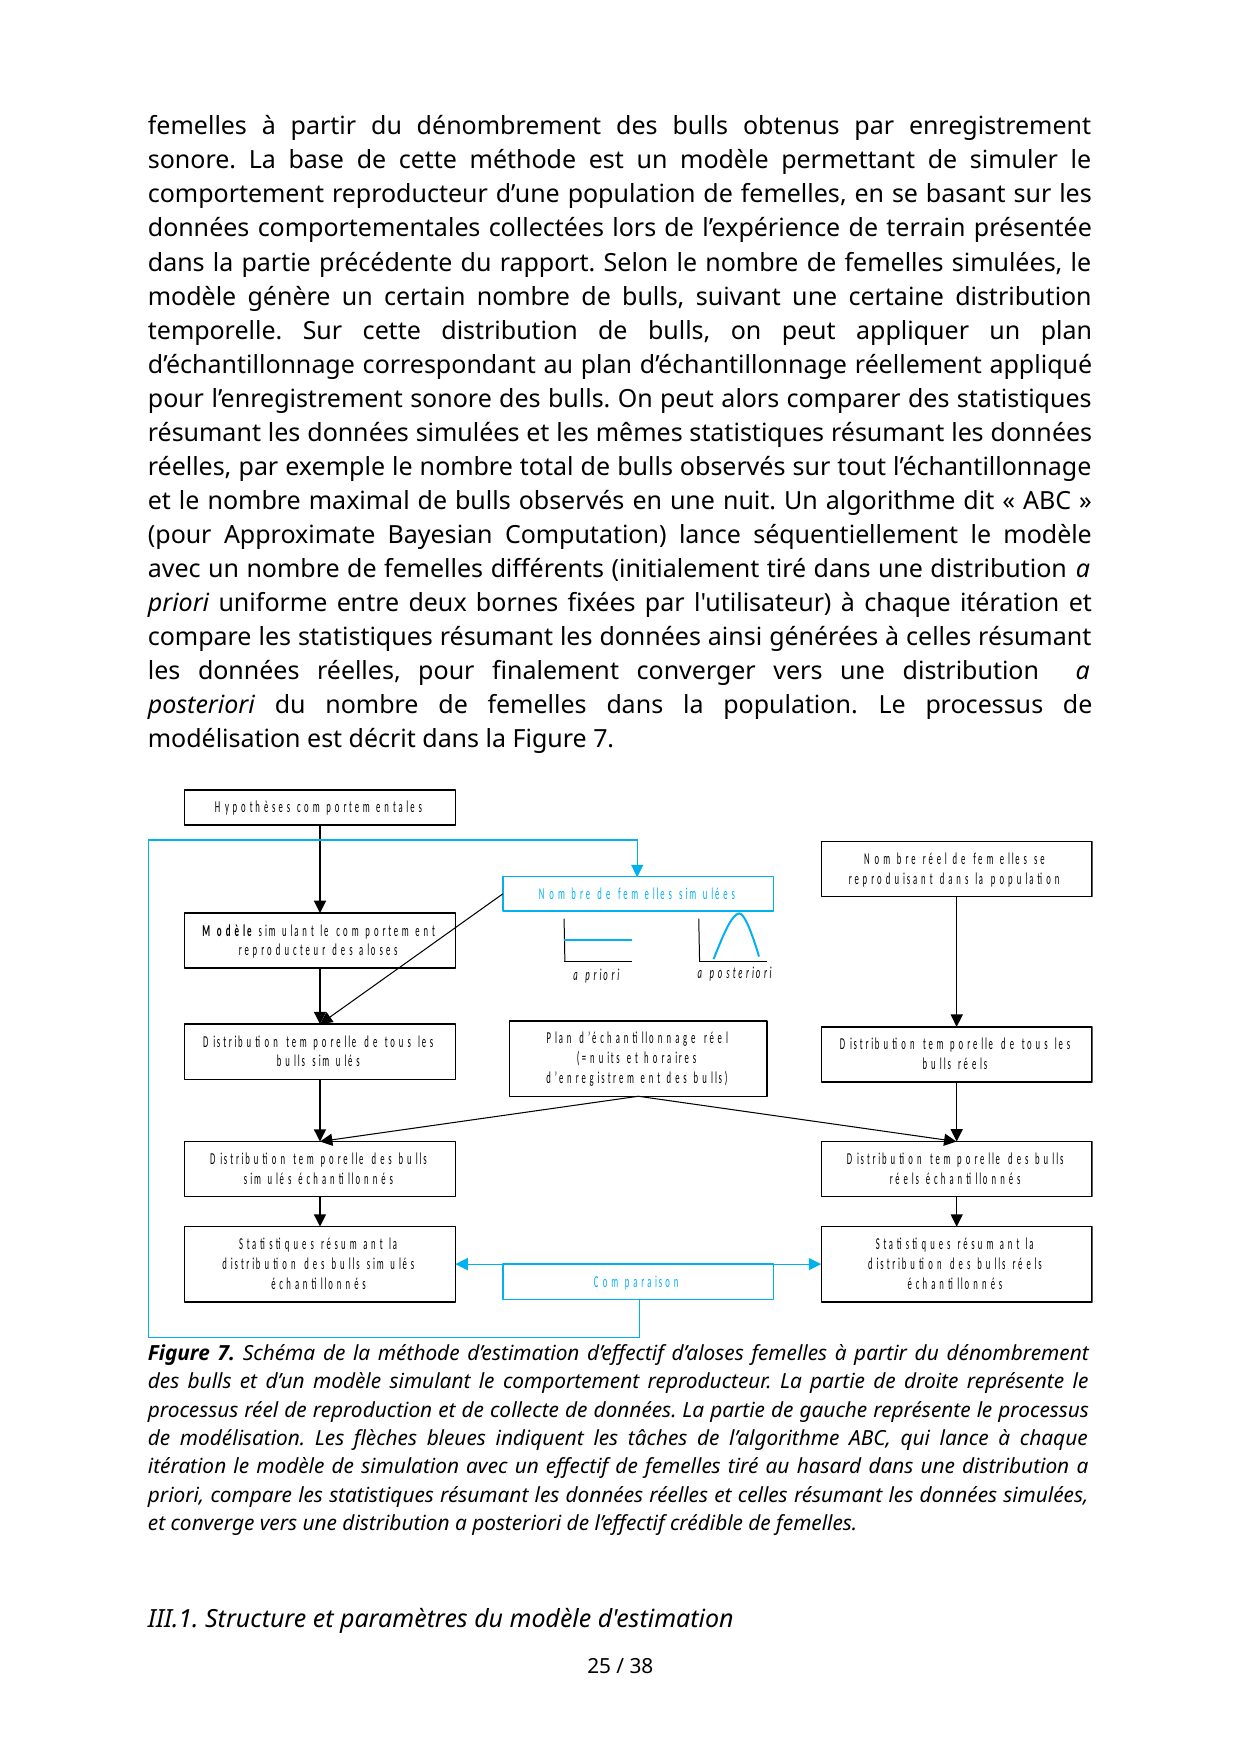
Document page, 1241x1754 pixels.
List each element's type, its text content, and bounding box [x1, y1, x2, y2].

text Figure 7. Schéma de la méthode d’estimation d’effectif d’aloses femelles à partir du dénombrement des bulls et d’un modèle simulant le comportement reproducteur. La partie de droite représente le processus réel de reproduction et de collecte de données. La partie de gauche représente le processus de modélisation. Les flèches bleues indiquent les tâches de l’algorithme ABC, qui lance à chaque itération le modèle de simulation avec un effectif de femelles tiré au hasard dans une distribution a priori, compare les statistiques résumant les données réelles et celles résumant les données simulées, et converge vers une distribution a posteriori de l’effectif crédible de femelles. [185, 914, 455, 967]
picture [593, 1276, 597, 1287]
text Figure 7. Schéma de la méthode d’estimation d’effectif d’aloses femelles à partir du dénombrement des bulls et d’un modèle simulant le comportement reproducteur. La partie de droite représente le processus réel de reproduction et de collecte de données. La partie de gauche représente le processus de modélisation. Les flèches bleues indiquent les tâches de l’algorithme ABC, qui lance à chaque itération le modèle de simulation avec un effectif de femelles tiré au hasard dans une distribution a priori, compare les statistiques résumant les données réelles et celles résumant les données simulées, et converge vers une distribution a posteriori de l’effectif crédible de femelles. [149, 841, 639, 1337]
text Figure 7. Schéma de la méthode d’estimation d’effectif d’aloses femelles à partir du dénombrement des bulls et d’un modèle simulant le comportement reproducteur. La partie de droite représente le processus réel de reproduction et de collecte de données. La partie de gauche représente le processus de modélisation. Les flèches bleues indiquent les tâches de l’algorithme ABC, qui lance à chaque itération le modèle de simulation avec un effectif de femelles tiré au hasard dans une distribution a priori, compare les statistiques résumant les données réelles et celles résumant les données simulées, et converge vers une distribution a posteriori de l’effectif crédible de femelles. [321, 841, 637, 925]
subtitle Structure et paramètres du modèle d'estimation [148, 1600, 1093, 1634]
text femelles à partir du dénombrement des bulls obtenus par enregistrement sonore. La base de cette méthode est un modèle permettant de simuler le comportement reproducteur d’une population de femelles, en se basant sur les données comportementales collectées lors de l’expérience de terrain présentée dans la partie précédente du rapport. Selon le nombre de femelles simulées, le modèle génère un certain nombre de bulls, suivant une certaine distribution temporelle. Sur cette distribution de bulls, on peut appliquer un plan d’échantillonnage correspondant au plan d’échantillonnage réellement appliqué pour l’enregistrement sonore des bulls. On peut alors comparer des statistiques résumant les données simulées et les mêmes statistiques résumant les données réelles, par exemple le nombre total de bulls observés sur tout l’échantillonnage et le nombre maximal de bulls observés en une nuit. Un algorithme dit « ABC » (pour Approximate Bayesian Computation) lance séquentiellement le modèle avec un nombre de femelles différents (initialement tiré dans une distribution a priori uniforme entre deux bornes fixées par l'utilisateur) à chaque itération et compare les statistiques résumant les données ainsi générées à celles résumant les données réelles, pour finalement converger vers une distribution a posteriori du nombre de femelles dans la population. Le processus de modélisation est décrit dans la Figure 7. [148, 108, 1093, 755]
text Figure 7. Schéma de la méthode d’estimation d’effectif d’aloses femelles à partir du dénombrement des bulls et d’un modèle simulant le comportement reproducteur. La partie de droite représente le processus réel de reproduction et de collecte de données. La partie de gauche représente le processus de modélisation. Les flèches bleues indiquent les tâches de l’algorithme ABC, qui lance à chaque itération le modèle de simulation avec un effectif de femelles tiré au hasard dans une distribution a priori, compare les statistiques résumant les données réelles et celles résumant les données simulées, et converge vers une distribution a posteriori de l’effectif crédible de femelles. [321, 789, 1093, 1139]
picture [539, 888, 543, 899]
text Figure 7. Schéma de la méthode d’estimation d’effectif d’aloses femelles à partir du dénombrement des bulls et d’un modèle simulant le comportement reproducteur. La partie de droite représente le processus réel de reproduction et de collecte de données. La partie de gauche représente le processus de modélisation. Les flèches bleues indiquent les tâches de l’algorithme ABC, qui lance à chaque itération le modèle de simulation avec un effectif de femelles tiré au hasard dans une distribution a priori, compare les statistiques résumant les données réelles et celles résumant les données simulées, et converge vers une distribution a posteriori de l’effectif crédible de femelles. [822, 842, 1091, 896]
text Figure 7. Schéma de la méthode d’estimation d’effectif d’aloses femelles à partir du dénombrement des bulls et d’un modèle simulant le comportement reproducteur. La partie de droite représente le processus réel de reproduction et de collecte de données. La partie de gauche représente le processus de modélisation. Les flèches bleues indiquent les tâches de l’algorithme ABC, qui lance à chaque itération le modèle de simulation avec un effectif de femelles tiré au hasard dans une distribution a priori, compare les statistiques résumant les données réelles et celles résumant les données simulées, et converge vers une distribution a posteriori de l’effectif crédible de femelles. [822, 1227, 1091, 1301]
text Figure 7. Schéma de la méthode d’estimation d’effectif d’aloses femelles à partir du dénombrement des bulls et d’un modèle simulant le comportement reproducteur. La partie de droite représente le processus réel de reproduction et de collecte de données. La partie de gauche représente le processus de modélisation. Les flèches bleues indiquent les tâches de l’algorithme ABC, qui lance à chaque itération le modèle de simulation avec un effectif de femelles tiré au hasard dans une distribution a priori, compare les statistiques résumant les données réelles et celles résumant les données simulées, et converge vers une distribution a posteriori de l’effectif crédible de femelles. [510, 1022, 766, 1096]
text Figure 7. Schéma de la méthode d’estimation d’effectif d’aloses femelles à partir du dénombrement des bulls et d’un modèle simulant le comportement reproducteur. La partie de droite représente le processus réel de reproduction et de collecte de données. La partie de gauche représente le processus de modélisation. Les flèches bleues indiquent les tâches de l’algorithme ABC, qui lance à chaque itération le modèle de simulation avec un effectif de femelles tiré au hasard dans une distribution a priori, compare les statistiques résumant les données réelles et celles résumant les données simulées, et converge vers une distribution a posteriori de l’effectif crédible de femelles. [185, 1227, 455, 1301]
text Figure 7. Schéma de la méthode d’estimation d’effectif d’aloses femelles à partir du dénombrement des bulls et d’un modèle simulant le comportement reproducteur. La partie de droite représente le processus réel de reproduction et de collecte de données. La partie de gauche représente le processus de modélisation. Les flèches bleues indiquent les tâches de l’algorithme ABC, qui lance à chaque itération le modèle de simulation avec un effectif de femelles tiré au hasard dans une distribution a priori, compare les statistiques résumant les données réelles et celles résumant les données simulées, et converge vers une distribution a posteriori de l’effectif crédible de femelles. [321, 1097, 956, 1264]
text Figure 7. Schéma de la méthode d’estimation d’effectif d’aloses femelles à partir du dénombrement des bulls et d’un modèle simulant le comportement reproducteur. La partie de droite représente le processus réel de reproduction et de collecte de données. La partie de gauche représente le processus de modélisation. Les flèches bleues indiquent les tâches de l’algorithme ABC, qui lance à chaque itération le modèle de simulation avec un effectif de femelles tiré au hasard dans une distribution a priori, compare les statistiques résumant les données réelles et celles résumant les données simulées, et converge vers une distribution a posteriori de l’effectif crédible de femelles. [185, 1025, 455, 1079]
text Figure 7. Schéma de la méthode d’estimation d’effectif d’aloses femelles à partir du dénombrement des bulls et d’un modèle simulant le comportement reproducteur. La partie de droite représente le processus réel de reproduction et de collecte de données. La partie de gauche représente le processus de modélisation. Les flèches bleues indiquent les tâches de l’algorithme ABC, qui lance à chaque itération le modèle de simulation avec un effectif de femelles tiré au hasard dans une distribution a priori, compare les statistiques résumant les données réelles et celles résumant les données simulées, et converge vers une distribution a posteriori de l’effectif crédible de femelles. [185, 1142, 455, 1196]
text Figure 7. Schéma de la méthode d’estimation d’effectif d’aloses femelles à partir du dénombrement des bulls et d’un modèle simulant le comportement reproducteur. La partie de droite représente le processus réel de reproduction et de collecte de données. La partie de gauche représente le processus de modélisation. Les flèches bleues indiquent les tâches de l’algorithme ABC, qui lance à chaque itération le modèle de simulation avec un effectif de femelles tiré au hasard dans une distribution a priori, compare les statistiques résumant les données réelles et celles résumant les données simulées, et converge vers une distribution a posteriori de l’effectif crédible de femelles. [957, 897, 1093, 1026]
text Figure 7. Schéma de la méthode d’estimation d’effectif d’aloses femelles à partir du dénombrement des bulls et d’un modèle simulant le comportement reproducteur. La partie de droite représente le processus réel de reproduction et de collecte de données. La partie de gauche représente le processus de modélisation. Les flèches bleues indiquent les tâches de l’algorithme ABC, qui lance à chaque itération le modèle de simulation avec un effectif de femelles tiré au hasard dans une distribution a priori, compare les statistiques résumant les données réelles et celles résumant les données simulées, et converge vers une distribution a posteriori de l’effectif crédible de femelles. [822, 1028, 1091, 1081]
text Figure 7. Schéma de la méthode d’estimation d’effectif d’aloses femelles à partir du dénombrement des bulls et d’un modèle simulant le comportement reproducteur. La partie de droite représente le processus réel de reproduction et de collecte de données. La partie de gauche représente le processus de modélisation. Les flèches bleues indiquent les tâches de l’algorithme ABC, qui lance à chaque itération le modèle de simulation avec un effectif de femelles tiré au hasard dans une distribution a priori, compare les statistiques résumant les données réelles et celles résumant les données simulées, et converge vers une distribution a posteriori de l’effectif crédible de femelles. [822, 1142, 1091, 1196]
text Figure 7. Schéma de la méthode d’estimation d’effectif d’aloses femelles à partir du dénombrement des bulls et d’un modèle simulant le comportement reproducteur. La partie de droite représente le processus réel de reproduction et de collecte de données. La partie de gauche représente le processus de modélisation. Les flèches bleues indiquent les tâches de l’algorithme ABC, qui lance à chaque itération le modèle de simulation avec un effectif de femelles tiré au hasard dans une distribution a priori, compare les statistiques résumant les données réelles et celles résumant les données simulées, et converge vers une distribution a posteriori de l’effectif crédible de femelles. [148, 1265, 1093, 1537]
